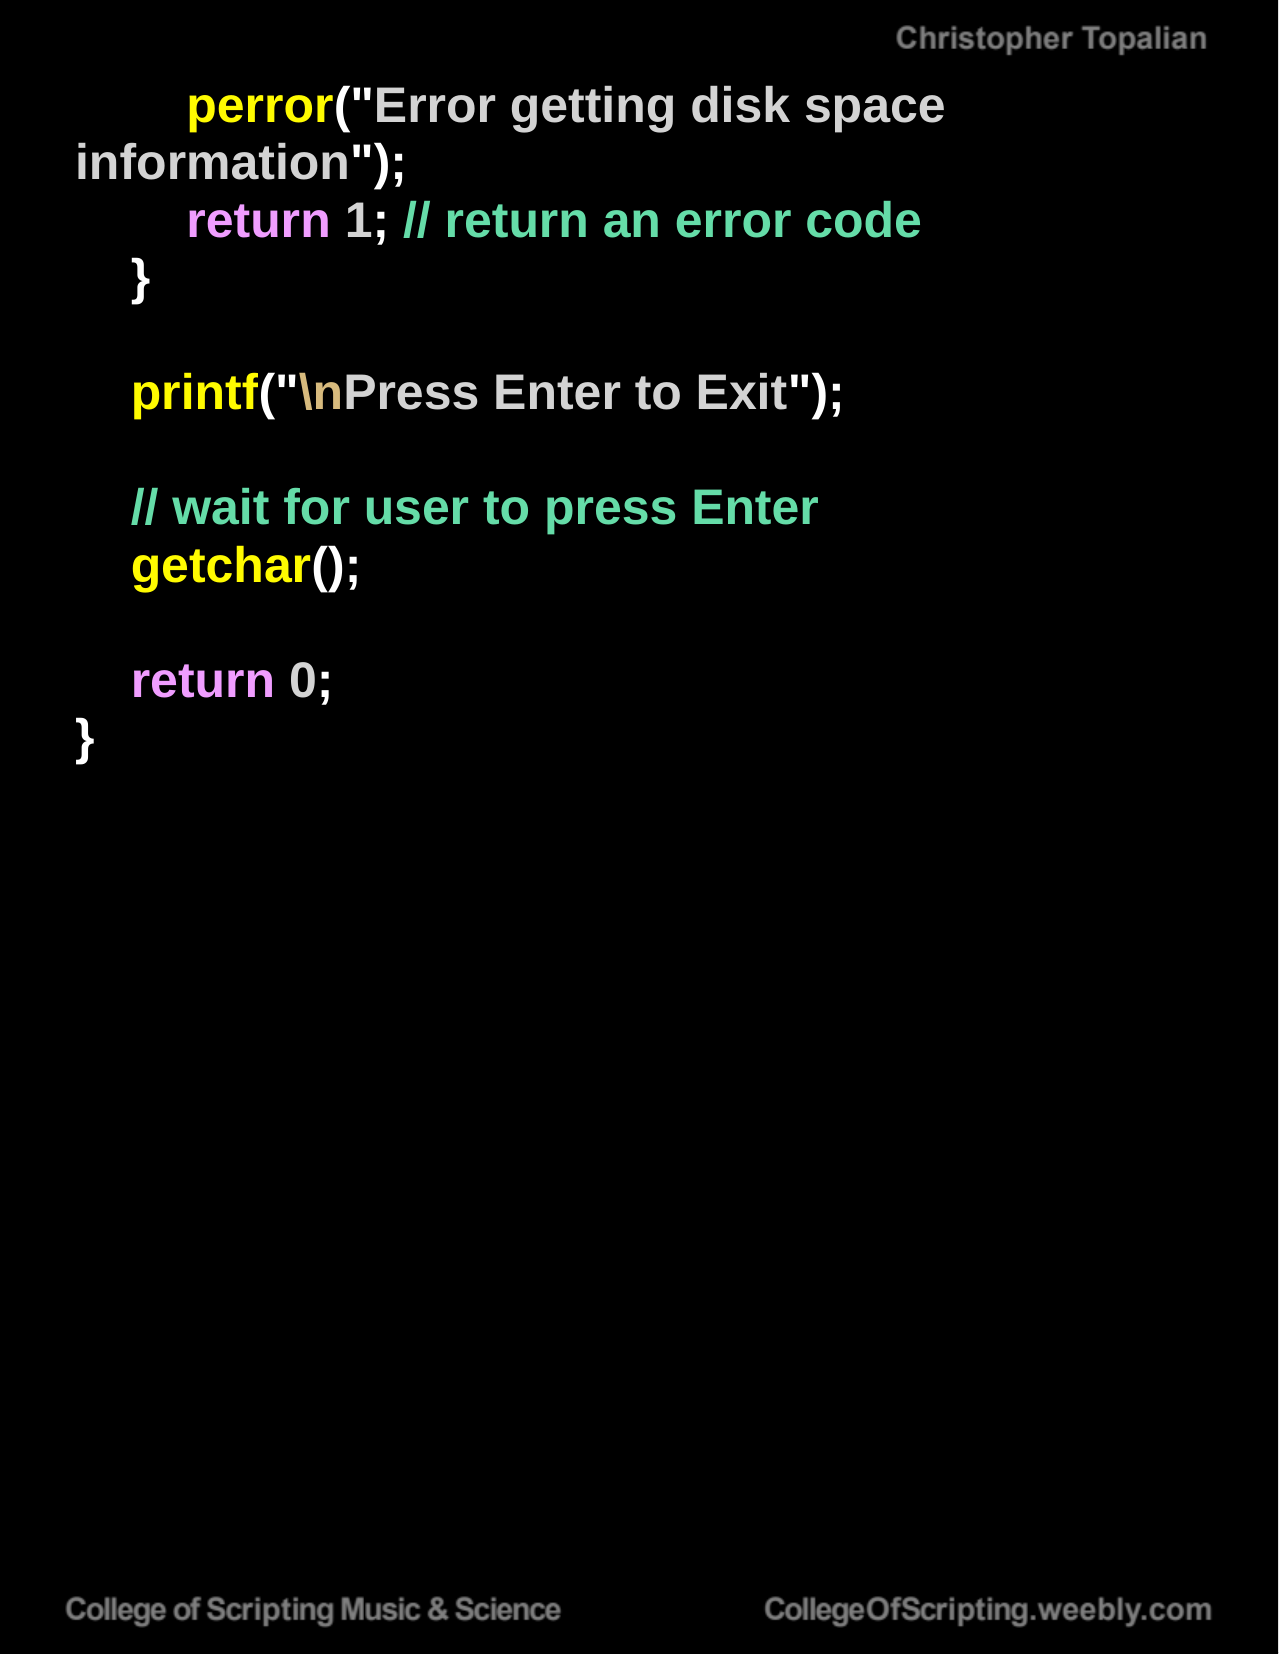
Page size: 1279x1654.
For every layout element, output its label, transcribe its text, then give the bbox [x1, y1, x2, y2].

text } [75, 247, 1203, 305]
text getchar(); [75, 535, 1203, 592]
text printf("\nPress Enter to Exit"); [75, 362, 1203, 420]
text // wait for user to press Enter [75, 477, 1203, 535]
text } [75, 707, 1203, 765]
text perror("Error getting disk space information"); [75, 75, 1203, 190]
text return 1; // return an error code [75, 190, 1203, 247]
text return 0; [75, 650, 1203, 707]
